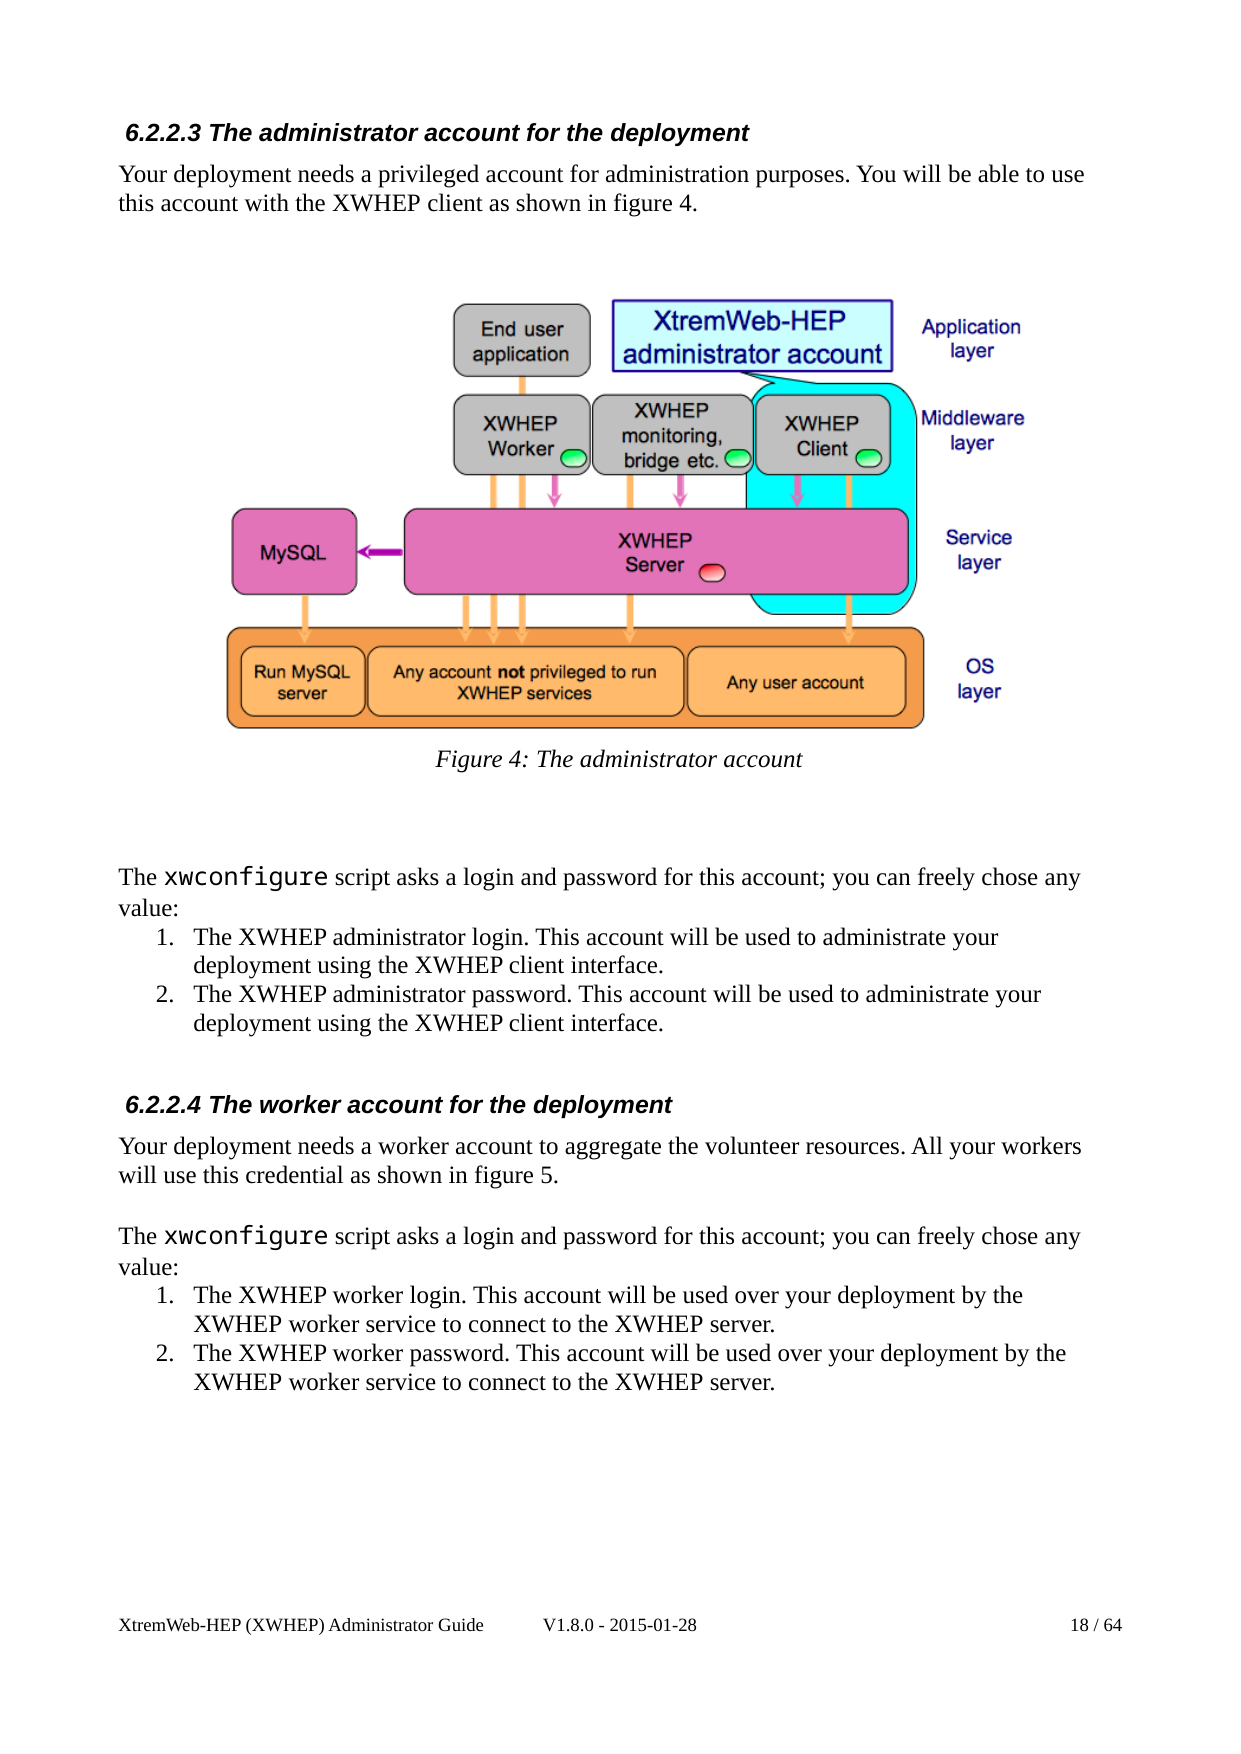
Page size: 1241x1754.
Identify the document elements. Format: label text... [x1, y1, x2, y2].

list The XWHEP administrator password. This account will be used to administrate your deployment using the XWHEP client interface. [156, 979, 1122, 1037]
picture [209, 286, 1032, 744]
list The XWHEP administrator login. This account will be used to administrate your deployment using the XWHEP client interface. [156, 922, 1122, 979]
list The XWHEP worker password. This account will be used over your deployment by the XWHEP worker service to connect to the XWHEP server. [156, 1338, 1122, 1396]
text Your deployment needs a privileged account for administration purposes. You will be able to use this account with the XWHEP client as shown in figure 4. [118, 159, 1122, 217]
subtitle The administrator account for the deployment [118, 118, 1122, 147]
text Your deployment needs a worker account to aggregate the volunteer resources. All your workers will use this credential as shown in figure 5. [118, 1131, 1122, 1189]
text The xwconfigure script asks a login and password for this account; you can freely chose any value: [118, 1218, 1122, 1281]
list The XWHEP worker login. This account will be used over your deployment by the XWHEP worker service to connect to the XWHEP server. [156, 1281, 1122, 1338]
text The xwconfigure script asks a login and password for this account; you can freely chose any value: [118, 859, 1122, 922]
subtitle The worker account for the deployment [118, 1090, 1122, 1119]
text Figure 4: The administrator account [209, 744, 1031, 773]
